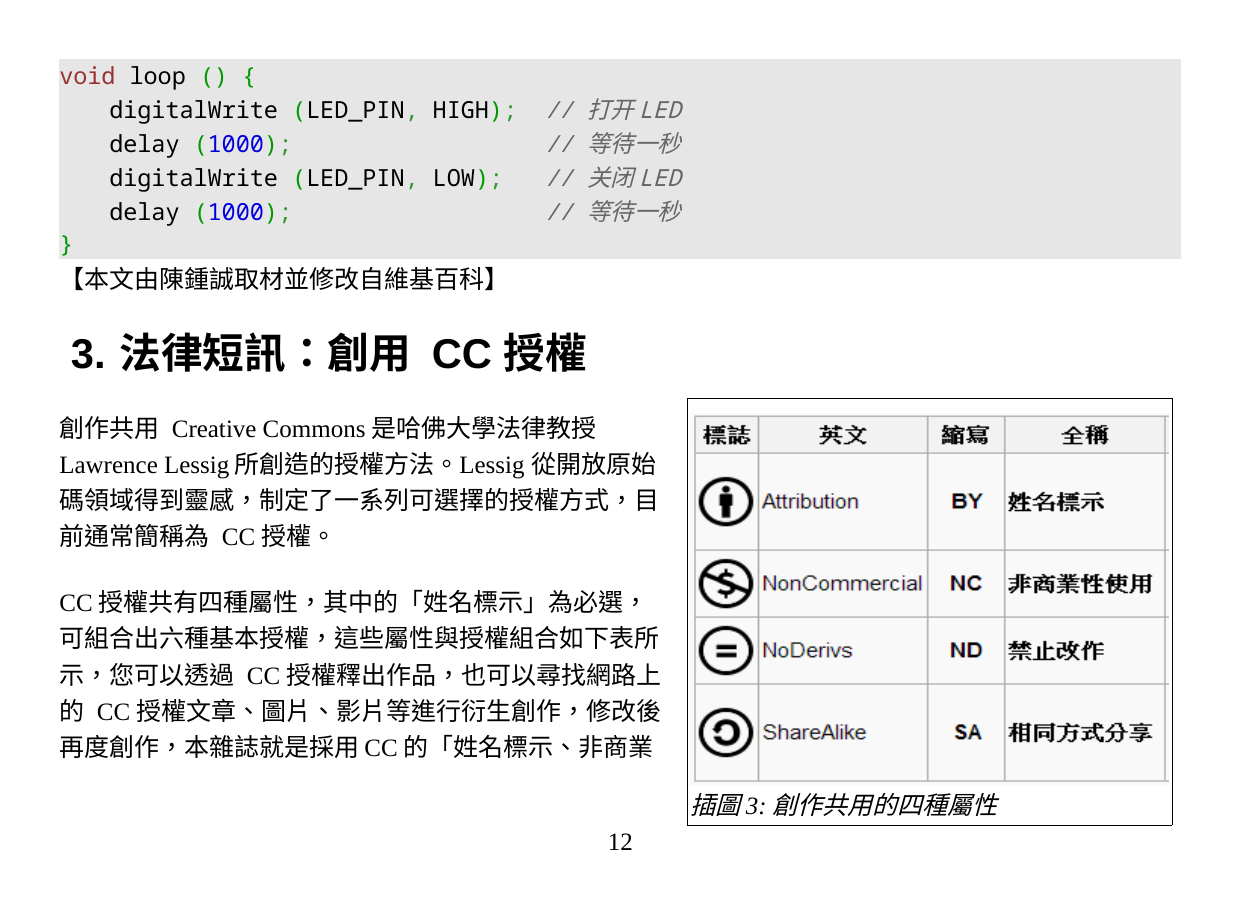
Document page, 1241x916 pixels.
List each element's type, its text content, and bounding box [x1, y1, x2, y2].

text digitalWrite (LED_PIN, LOW); // 关闭LED [59, 159, 1181, 193]
text } [59, 227, 1181, 259]
picture [690, 413, 1169, 786]
text [688, 399, 1172, 825]
text CC 授權共有四種屬性，其中的「姓名標示」為必選，可組合出六種基本授權，這些屬性與授權組合如下表所示，您可以透過 CC 授權釋出作品，也可以尋找網路上的 CC 授權文章、圖片、影片等進行衍生創作，修改後再度創作，本雜誌就是採用CC 的「姓名標示、非商業 [59, 583, 687, 764]
text void loop () { [59, 59, 1181, 91]
text delay (1000); // 等待一秒 [59, 193, 1181, 227]
text digitalWrite (LED_PIN, HIGH); // 打开LED [59, 91, 1181, 125]
subtitle 法律短訊：創用 CC 授權 [59, 321, 1181, 381]
text 創作共用 Creative Commons 是哈佛大學法律教授 Lawrence Lessig所創造的授權方法。Lessig 從開放原始碼領域得到靈感，制定了一系列可選擇的授權方式，目前通常簡稱為 CC 授權。 [59, 408, 687, 553]
text delay (1000); // 等待一秒 [59, 125, 1181, 159]
text 【本文由陳鍾誠取材並修改自維基百科】 [59, 259, 1181, 296]
text 插圖 3: 創作共用的四種屬性 [690, 786, 1169, 822]
